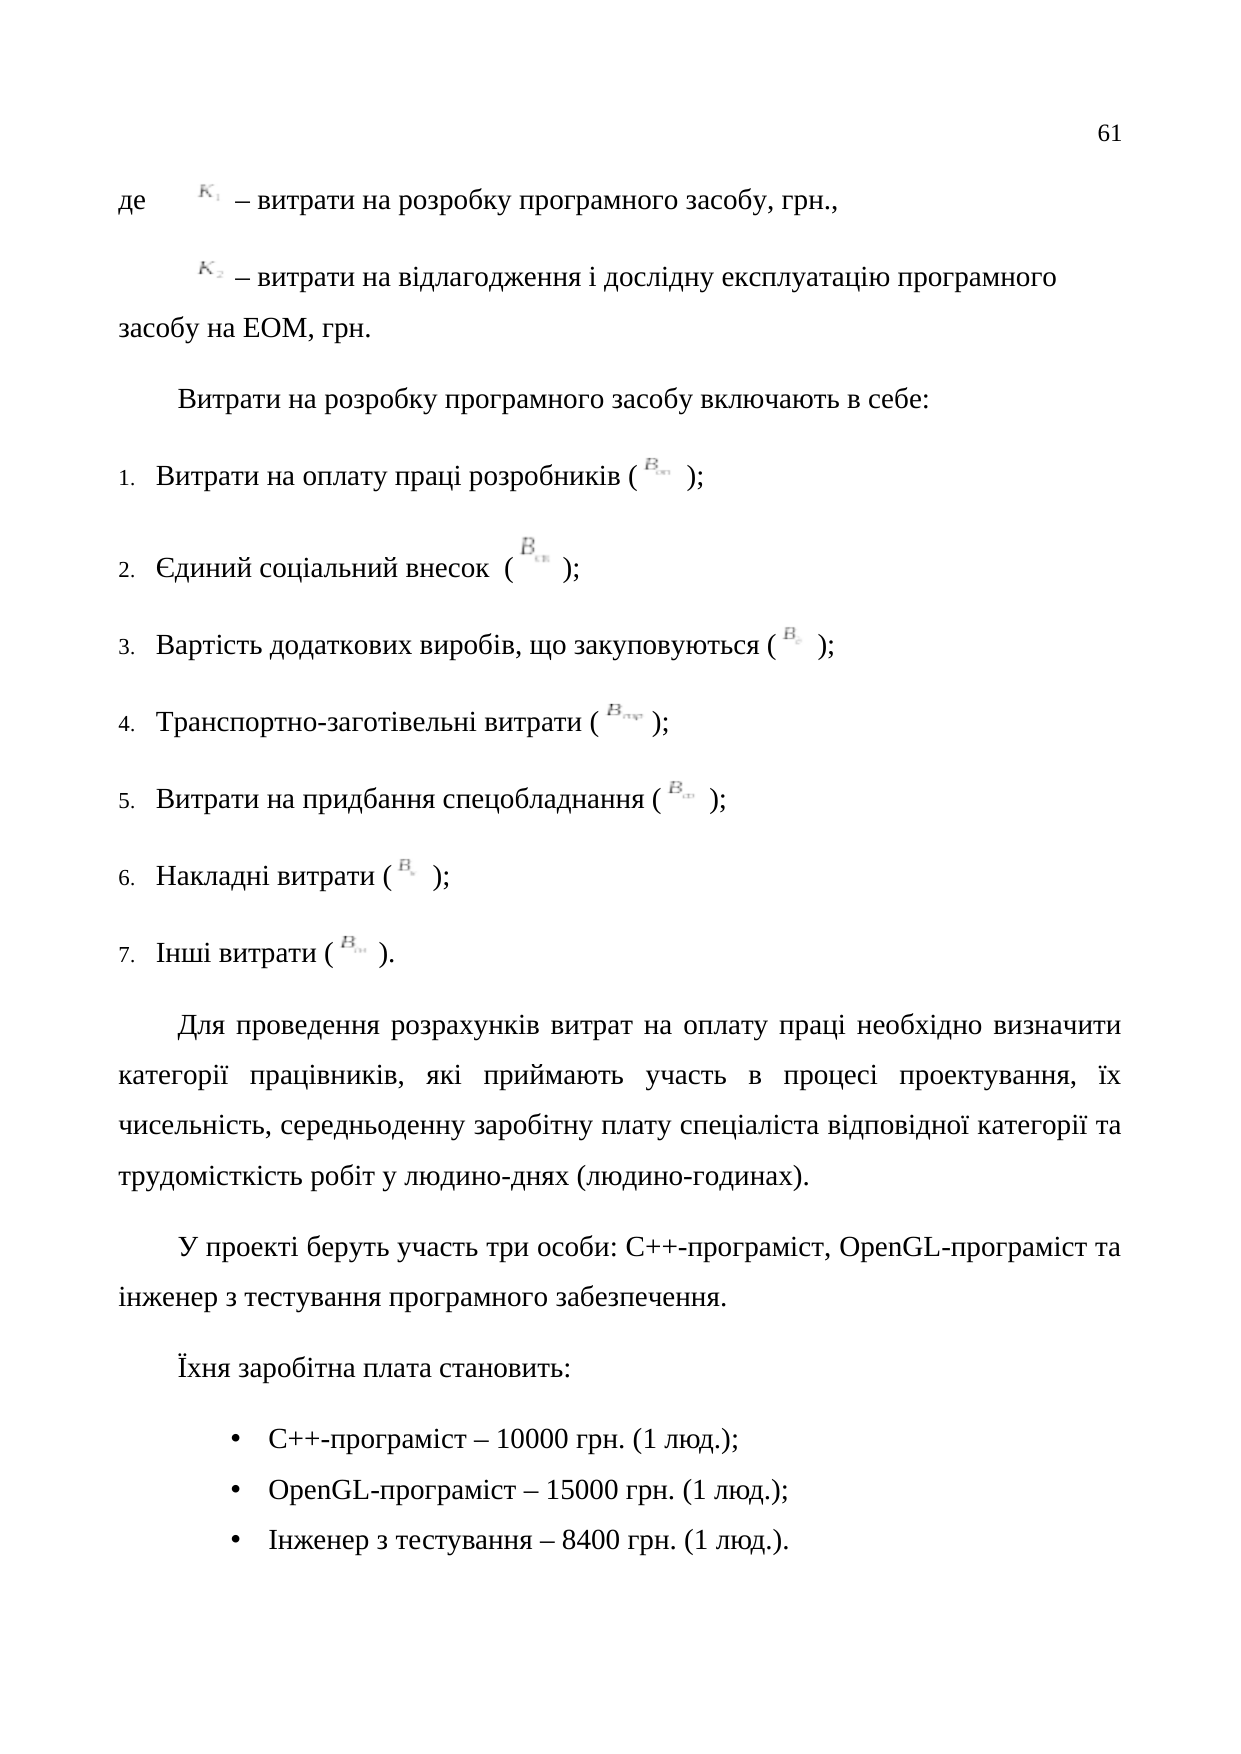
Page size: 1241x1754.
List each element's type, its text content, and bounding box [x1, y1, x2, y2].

list Єдиний соціальний внесок (); [118, 529, 1122, 584]
list Накладні витрати (); [118, 853, 1122, 892]
text Для проведення розрахунків витрат на оплату праці необхідно визначити категорії працівників, які приймають участь в процесі проектування, їх чисельність, середньоденну заробітну плату спеціаліста відповідної категорії та трудомісткість робіт у людино-днях (людино-годинах). [118, 1007, 1122, 1191]
text Витрати на розробку програмного засобу включають в себе: [118, 381, 1122, 414]
list OpenGL-програміст – 15000 грн. (1 люд.); [231, 1472, 1122, 1506]
text – витрати на відлагодження і дослідну експлуатацію програмного засобу на ЕОМ, грн. [118, 253, 1122, 343]
text де – витрати на розробку програмного засобу, грн., [118, 176, 1122, 216]
list C++-програміст – 10000 грн. (1 люд.); [231, 1421, 1122, 1455]
list Інженер з тестування – 8400 грн. (1 люд.). [231, 1522, 1122, 1556]
text У проекті беруть участь три особи: C++-програміст, OpenGL-програміст та інженер з тестування програмного забезпечення. [118, 1229, 1122, 1313]
list Витрати на придбання спецобладнання (); [118, 776, 1122, 815]
list Витрати на оплату праці розробників (); [118, 452, 1122, 491]
list Вартість додаткових виробів, що закуповуються (); [118, 621, 1122, 661]
list Інші витрати (). [118, 930, 1122, 969]
list Транспортно-заготівельні витрати (); [118, 698, 1122, 738]
text Їхня заробітна плата становить: [118, 1350, 1122, 1384]
